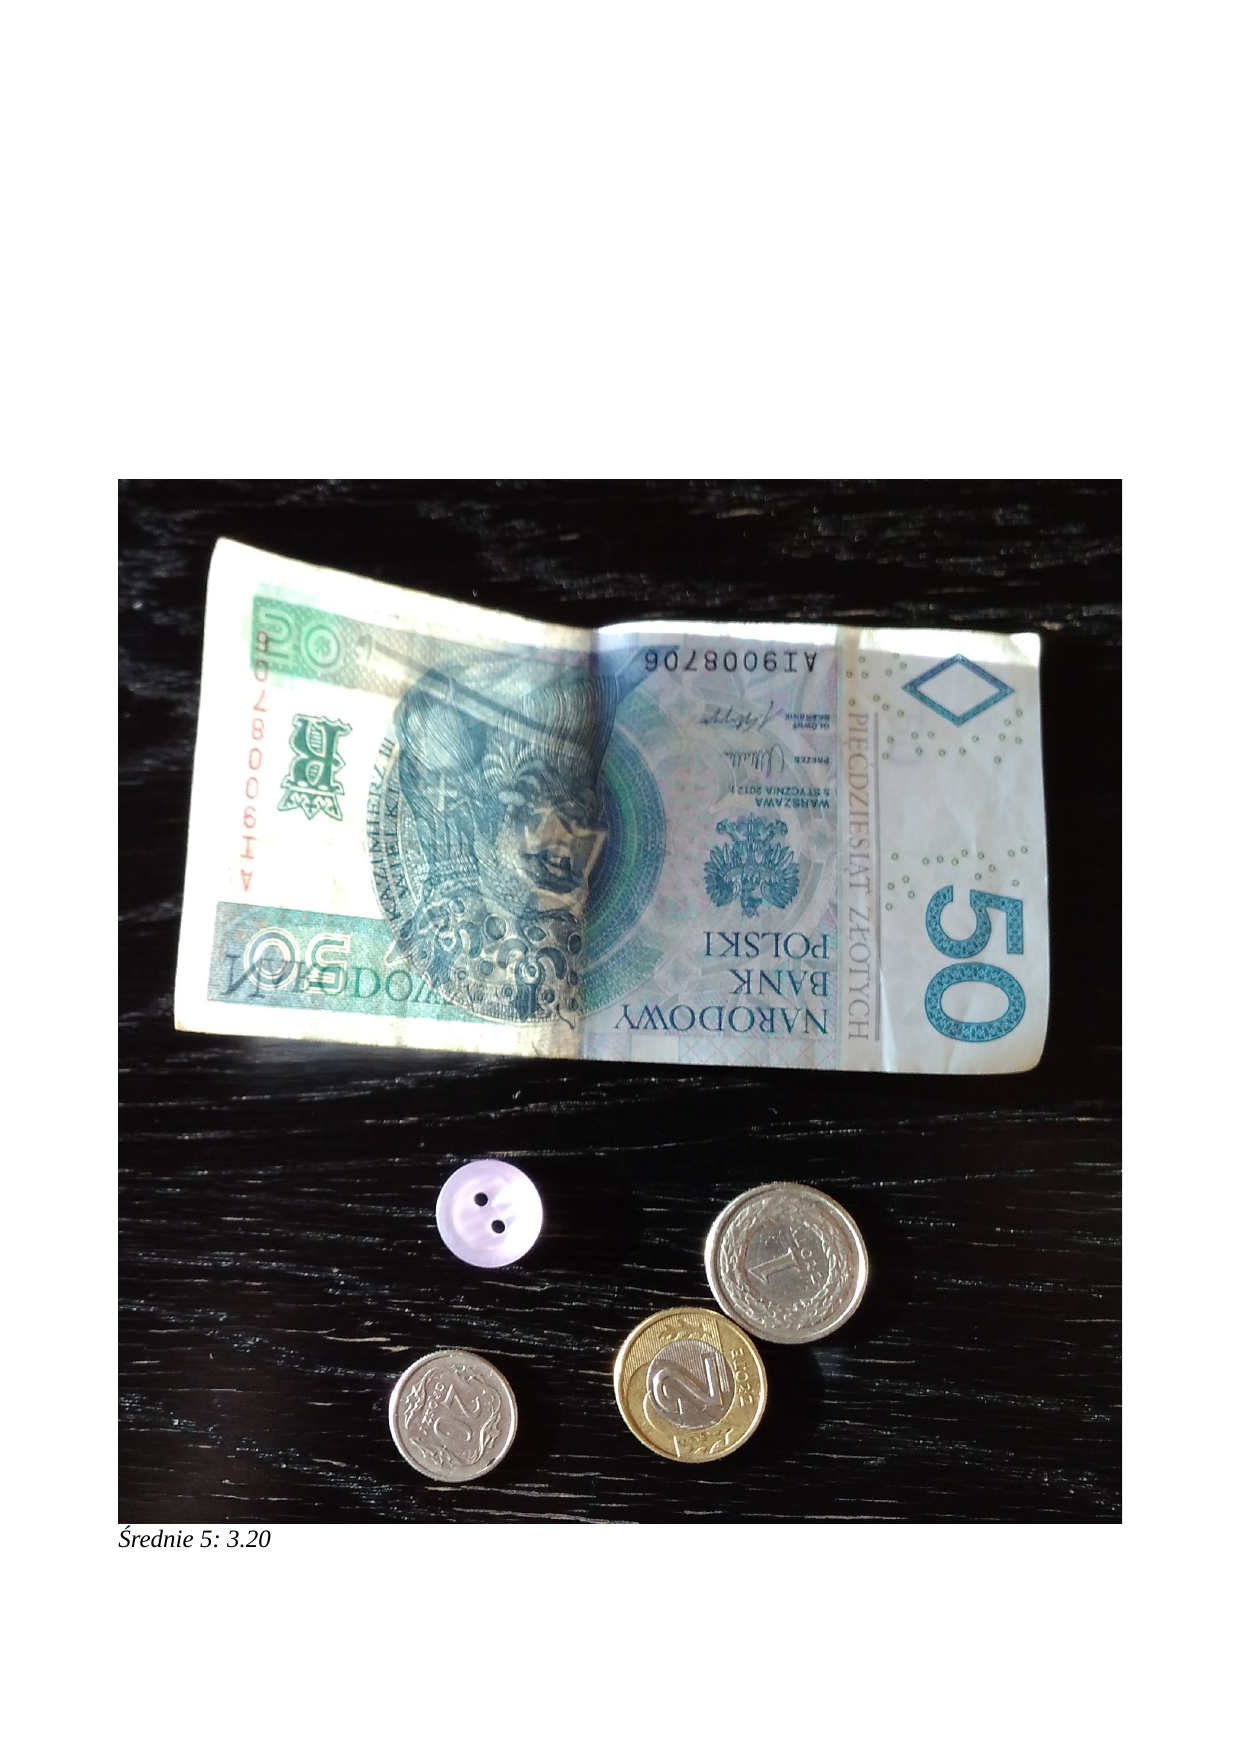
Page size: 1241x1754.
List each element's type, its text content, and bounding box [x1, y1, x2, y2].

text Średnie 5: 3.20 [118, 1524, 1122, 1552]
picture [118, 479, 1123, 1524]
